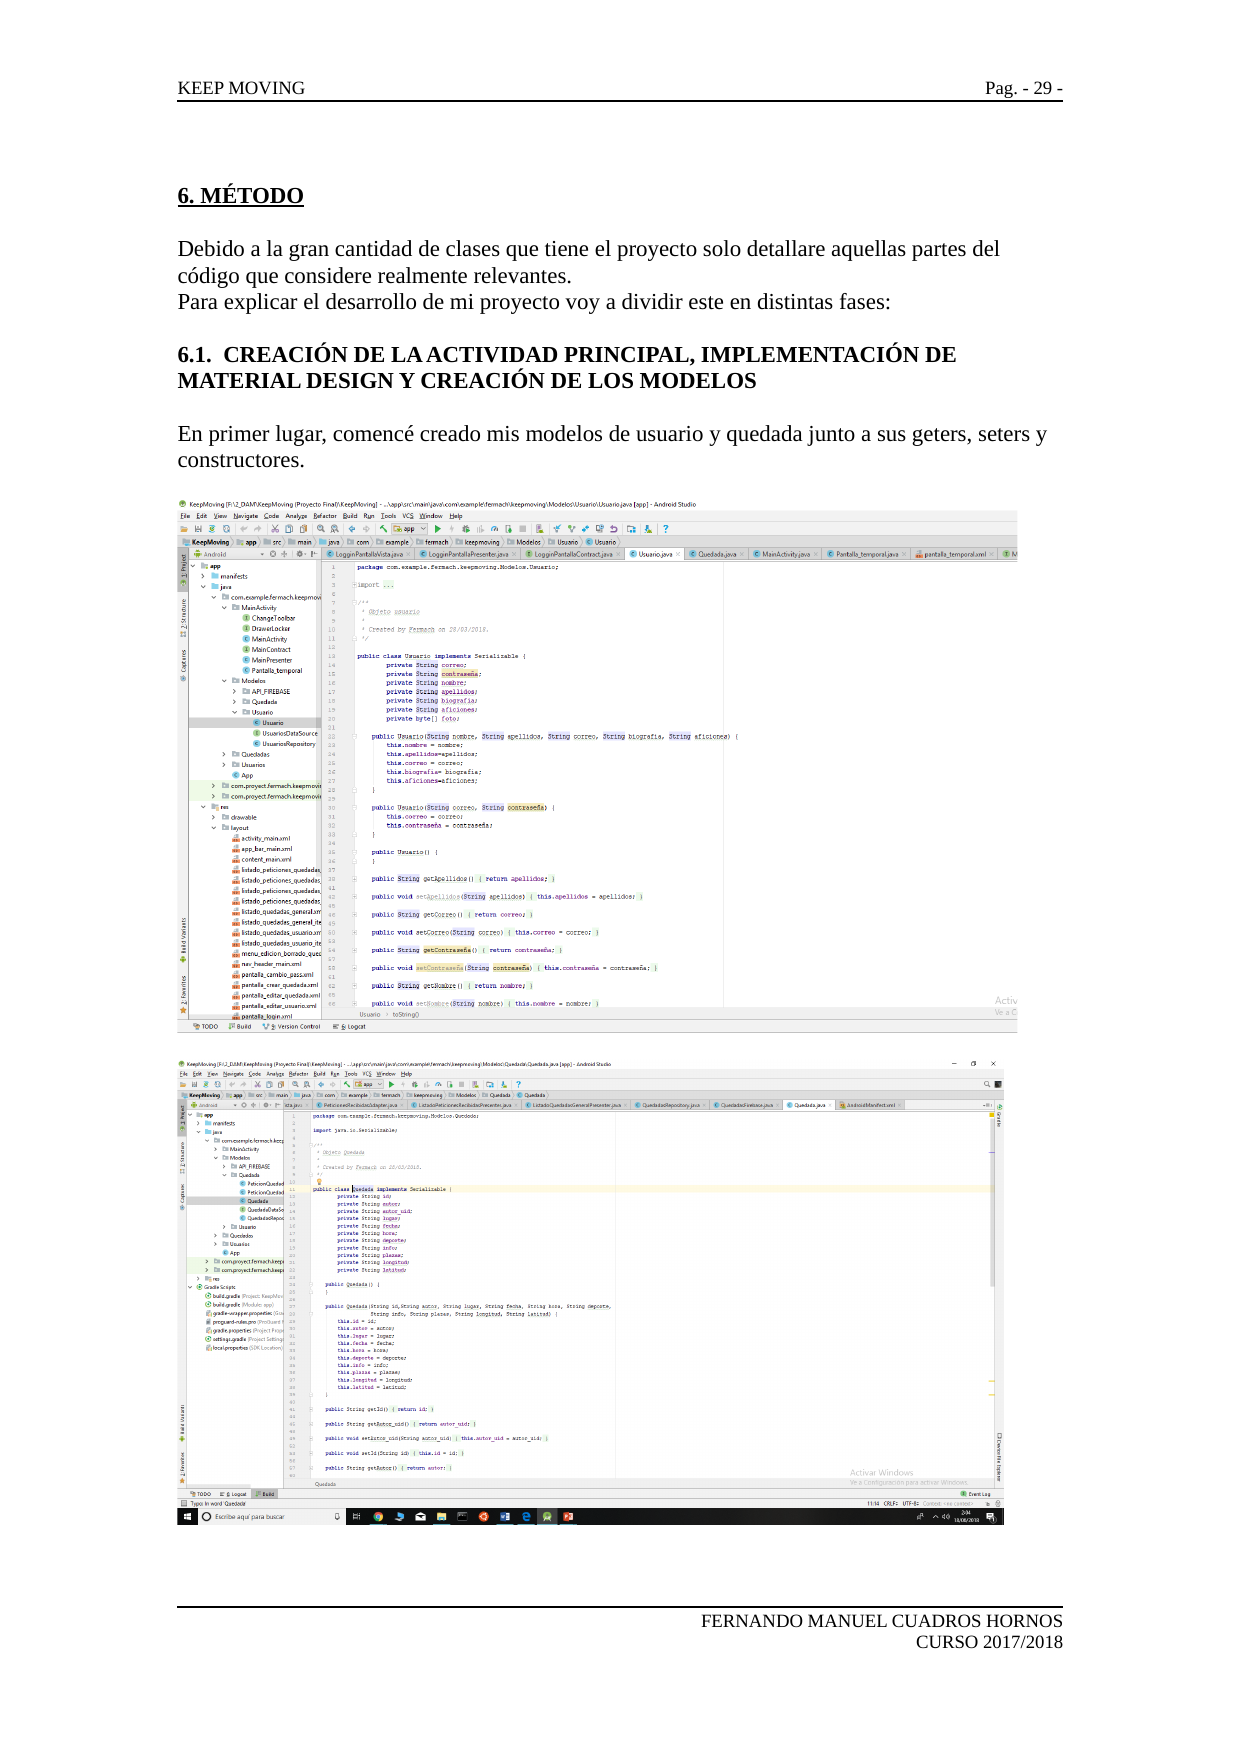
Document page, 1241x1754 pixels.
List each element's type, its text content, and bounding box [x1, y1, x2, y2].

text En primer lugar, comencé creado mis modelos de usuario y quedada junto a sus geters, seters y constructores. [177, 420, 1063, 472]
text 6. MÉTODO [177, 183, 1063, 209]
text Para explicar el desarrollo de mi proyecto voy a dividir este en distintas fases: [177, 288, 1063, 314]
text Debido a la gran cantidad de clases que tiene el proyecto solo detallare aquellas partes del código que considere realmente relevantes. [177, 235, 1063, 288]
text 6.1. CREACIÓN DE LA ACTIVIDAD PRINCIPAL, IMPLEMENTACIÓN DE MATERIAL DESIGN Y CREACIÓN DE LOS MODELOS [177, 341, 1063, 393]
